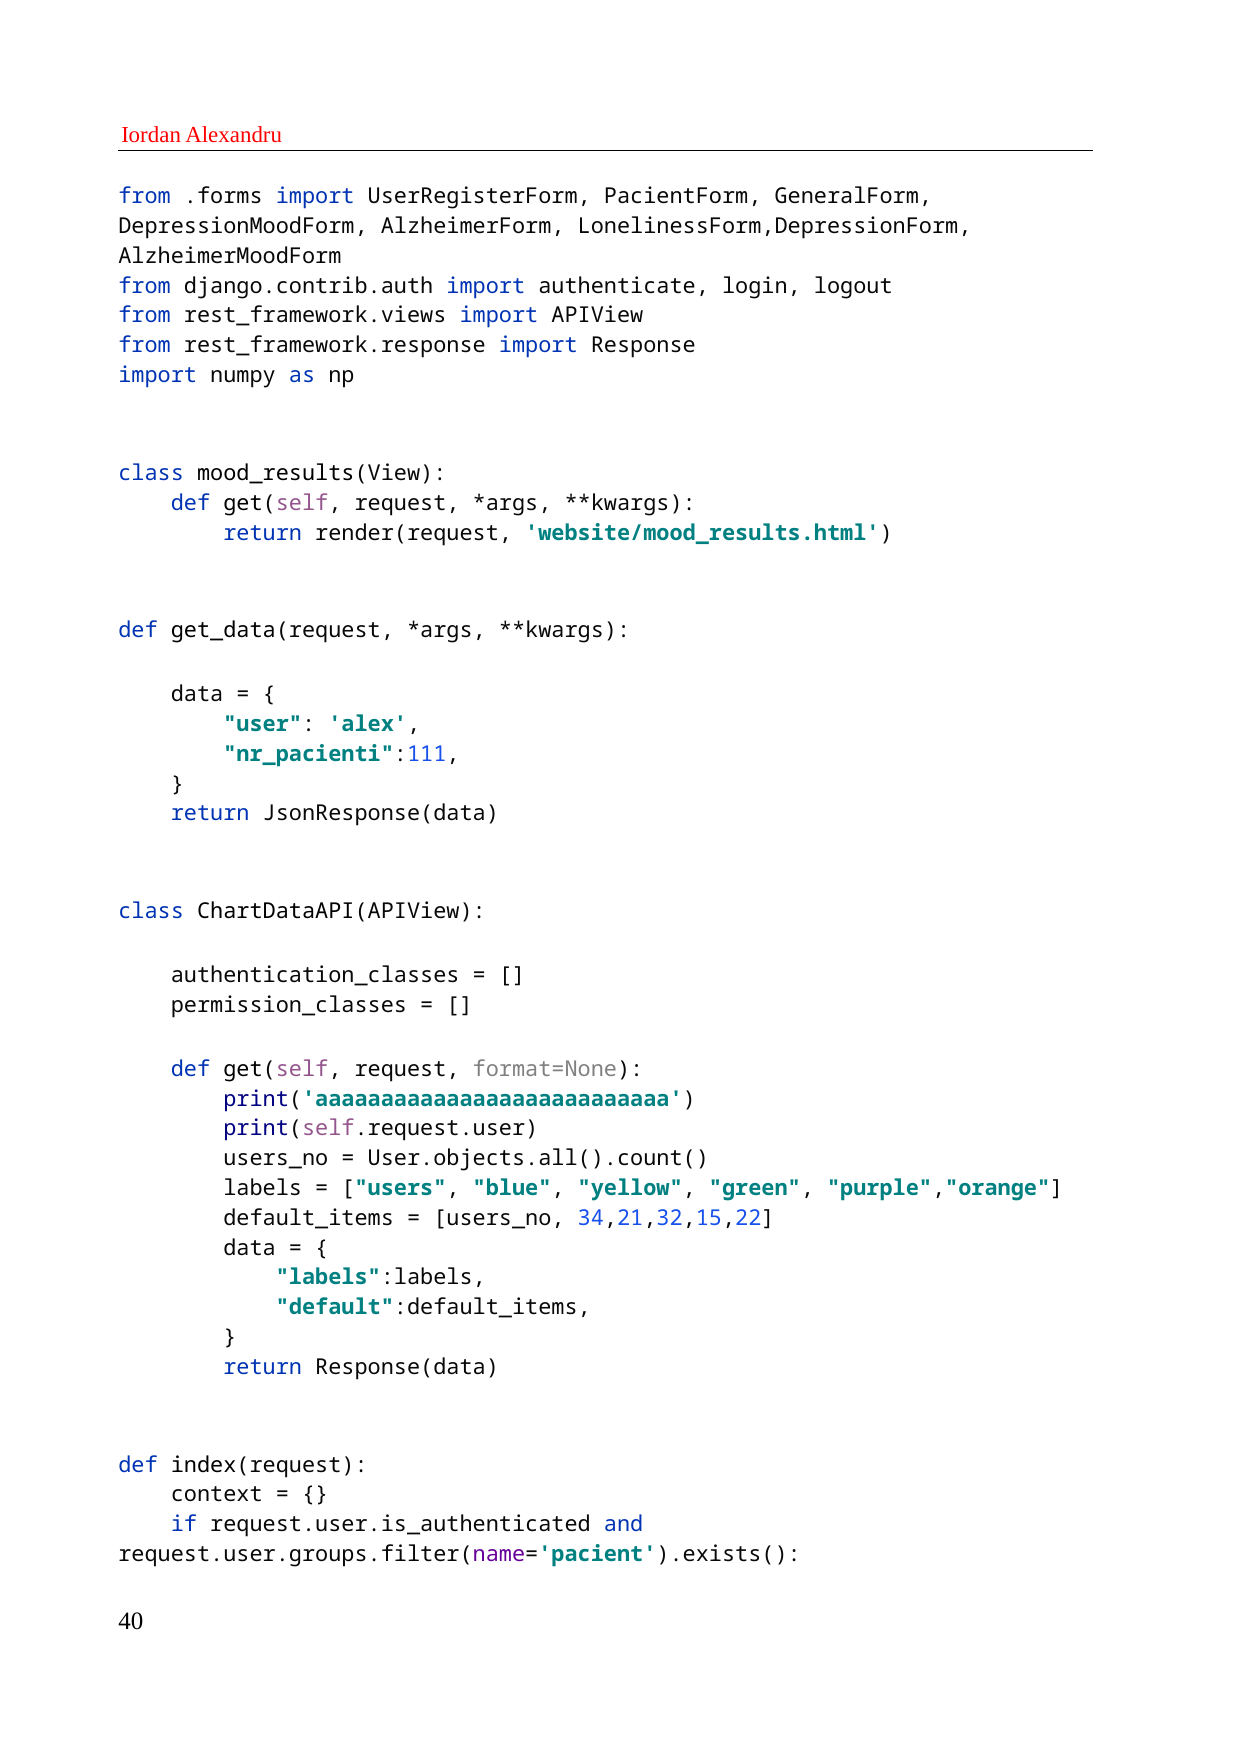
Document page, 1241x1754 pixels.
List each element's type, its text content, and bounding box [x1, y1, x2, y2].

text from .forms import UserRegisterForm, PacientForm, GeneralForm, DepressionMoodForm, AlzheimerForm, LonelinessForm,DepressionForm, AlzheimerMoodForm from django.contrib.auth import authenticate, login, logout from rest_framework.views import APIView from rest_framework.response import Response import numpy as np class mood_results(View): def get(self, request, *args, **kwargs): return render(request, 'website/mood_results.html') def get_data(request, *args, **kwargs): data = { "user": 'alex', "nr_pacienti":111, } return JsonResponse(data) class ChartDataAPI(APIView): authentication_classes = [] permission_classes = [] def get(self, request, format=None): print('aaaaaaaaaaaaaaaaaaaaaaaaaaa') print(self.request.user) users_no = User.objects.all().count() labels = ["users", "blue", "yellow", "green", "purple","orange"] default_items = [users_no, 34,21,32,15,22] data = { "labels":labels, "default":default_items, } return Response(data) def index(request): context = {} if request.user.is_authenticated and request.user.groups.filter(name='pacient').exists(): [118, 180, 1093, 1568]
